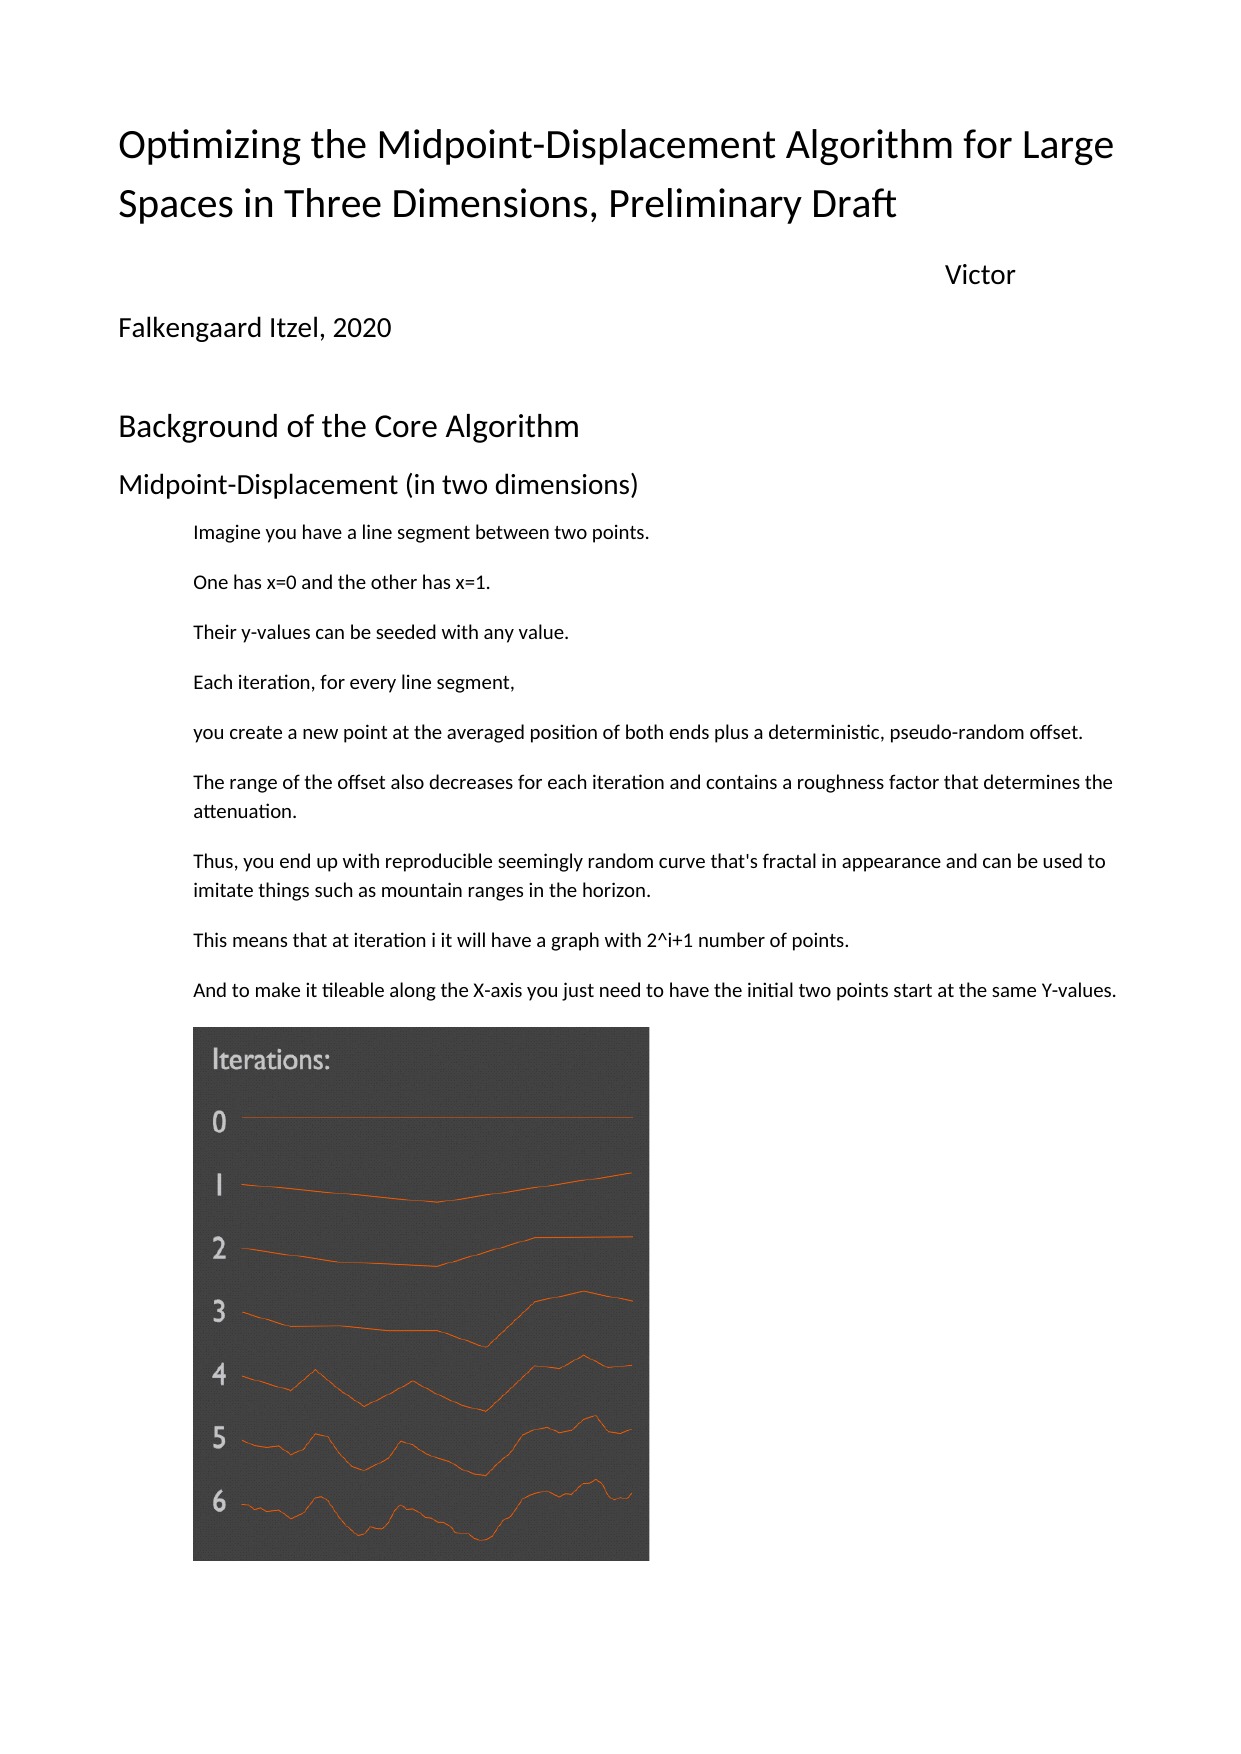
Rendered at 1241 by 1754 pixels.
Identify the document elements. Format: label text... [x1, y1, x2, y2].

text Victor Falkengaard Itzel, 2020 [118, 256, 1122, 345]
text And to make it tileable along the X-axis you just need to have the initial two points start at the same Y-values. [193, 977, 1122, 1003]
text Thus, you end up with reproducible seemingly random curve that's fractal in appearance and can be used to imitate things such as mountain ranges in the horizon. [193, 848, 1122, 903]
text you create a new point at the averaged position of both ends plus a deterministic, pseudo-random offset. [193, 719, 1122, 744]
text Optimizing the Midpoint-Displacement Algorithm for Large Spaces in Three Dimensions, Preliminary Draft [118, 118, 1122, 227]
text Background of the Core Algorithm [118, 405, 1122, 445]
text The range of the offset also decreases for each iteration and contains a roughness factor that determines the attenuation. [193, 769, 1122, 824]
text This means that at iteration i it will have a graph with 2^i+1 number of points. [193, 927, 1122, 953]
text Each iteration, for every line segment, [193, 669, 1122, 694]
text Their y-values can be seeded with any value. [193, 619, 1122, 644]
text Imagine you have a line segment between two points. [193, 519, 1122, 544]
text Midpoint-Displacement (in two dimensions) [118, 466, 1122, 501]
text One has x=0 and the other has x=1. [193, 569, 1122, 594]
